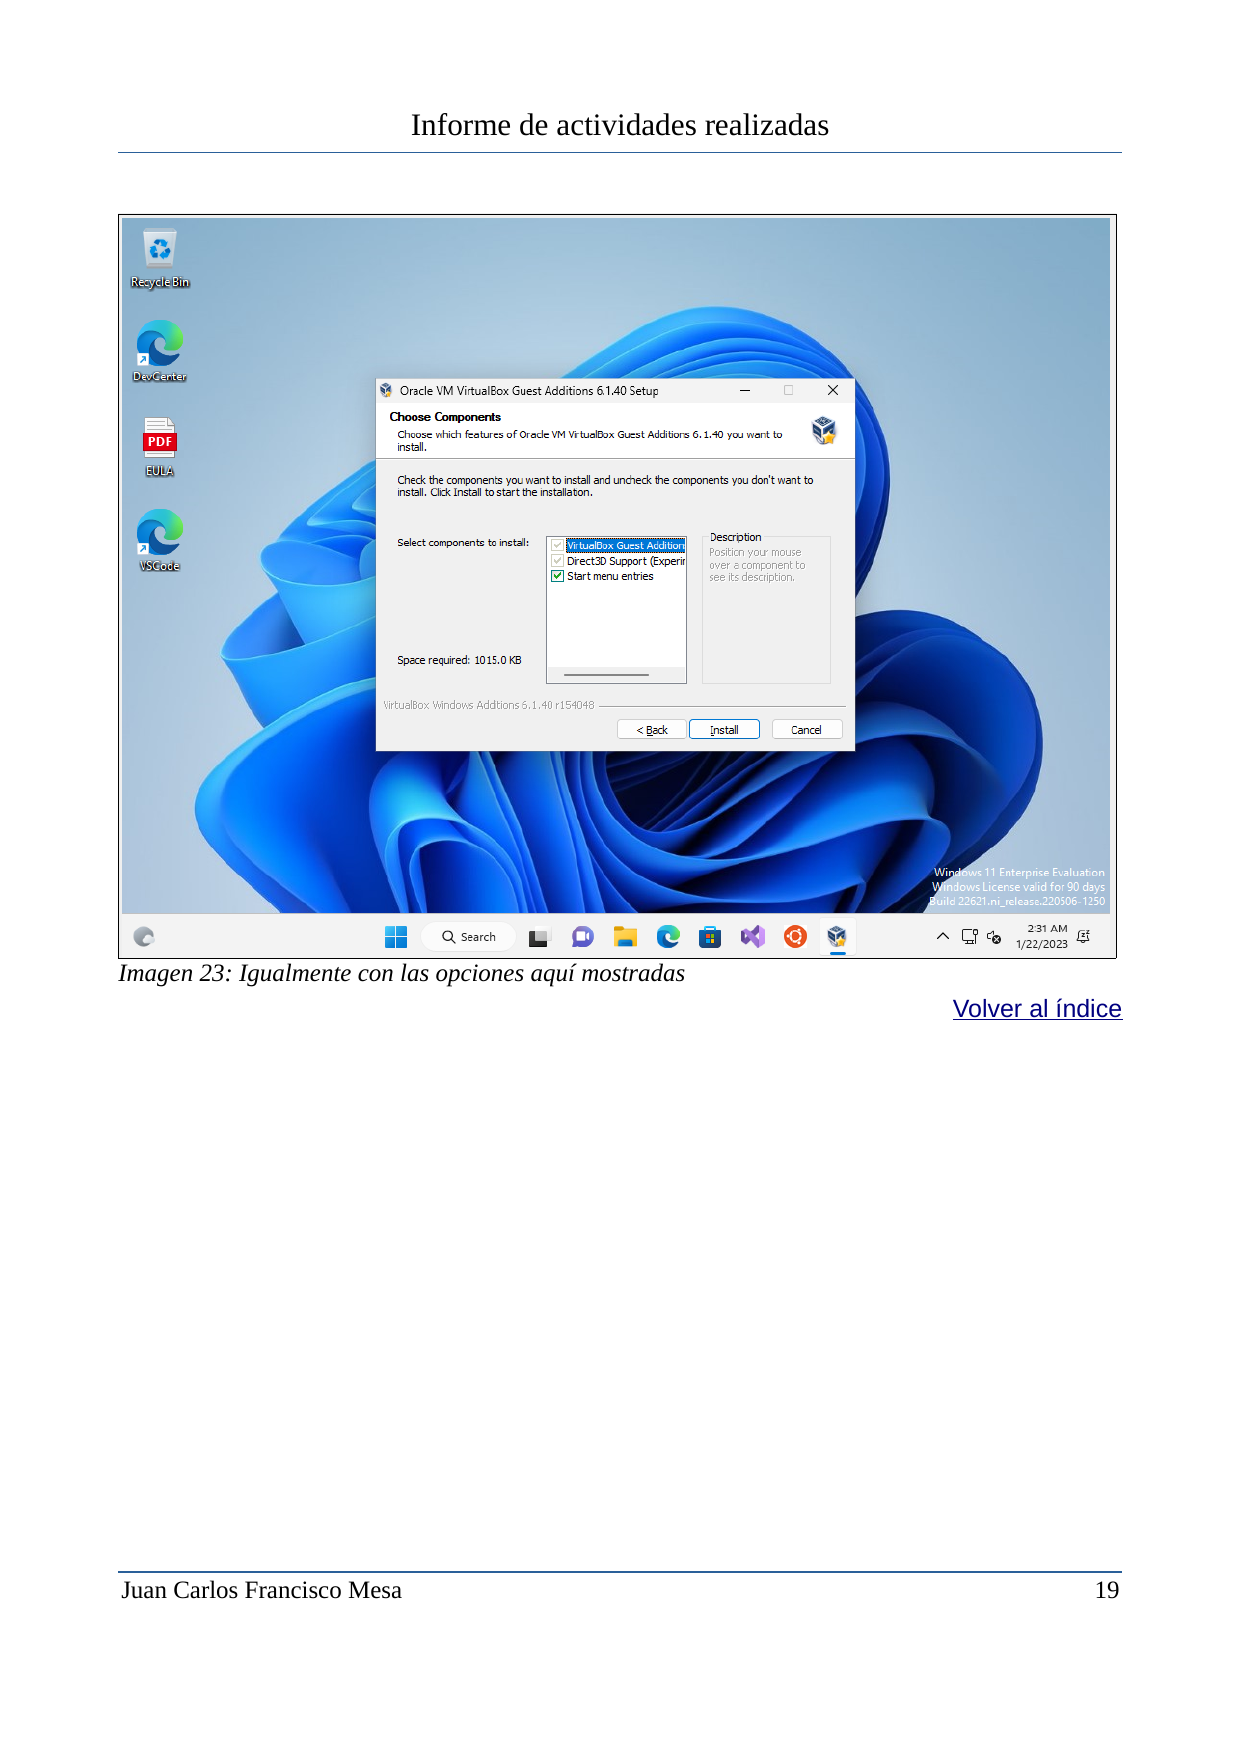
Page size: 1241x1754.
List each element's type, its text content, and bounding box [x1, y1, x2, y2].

text Volver al índice [115, 183, 1122, 1023]
picture [119, 215, 1116, 958]
text Imagen 23: Igualmente con las opciones aquí mostradas [118, 959, 1116, 987]
